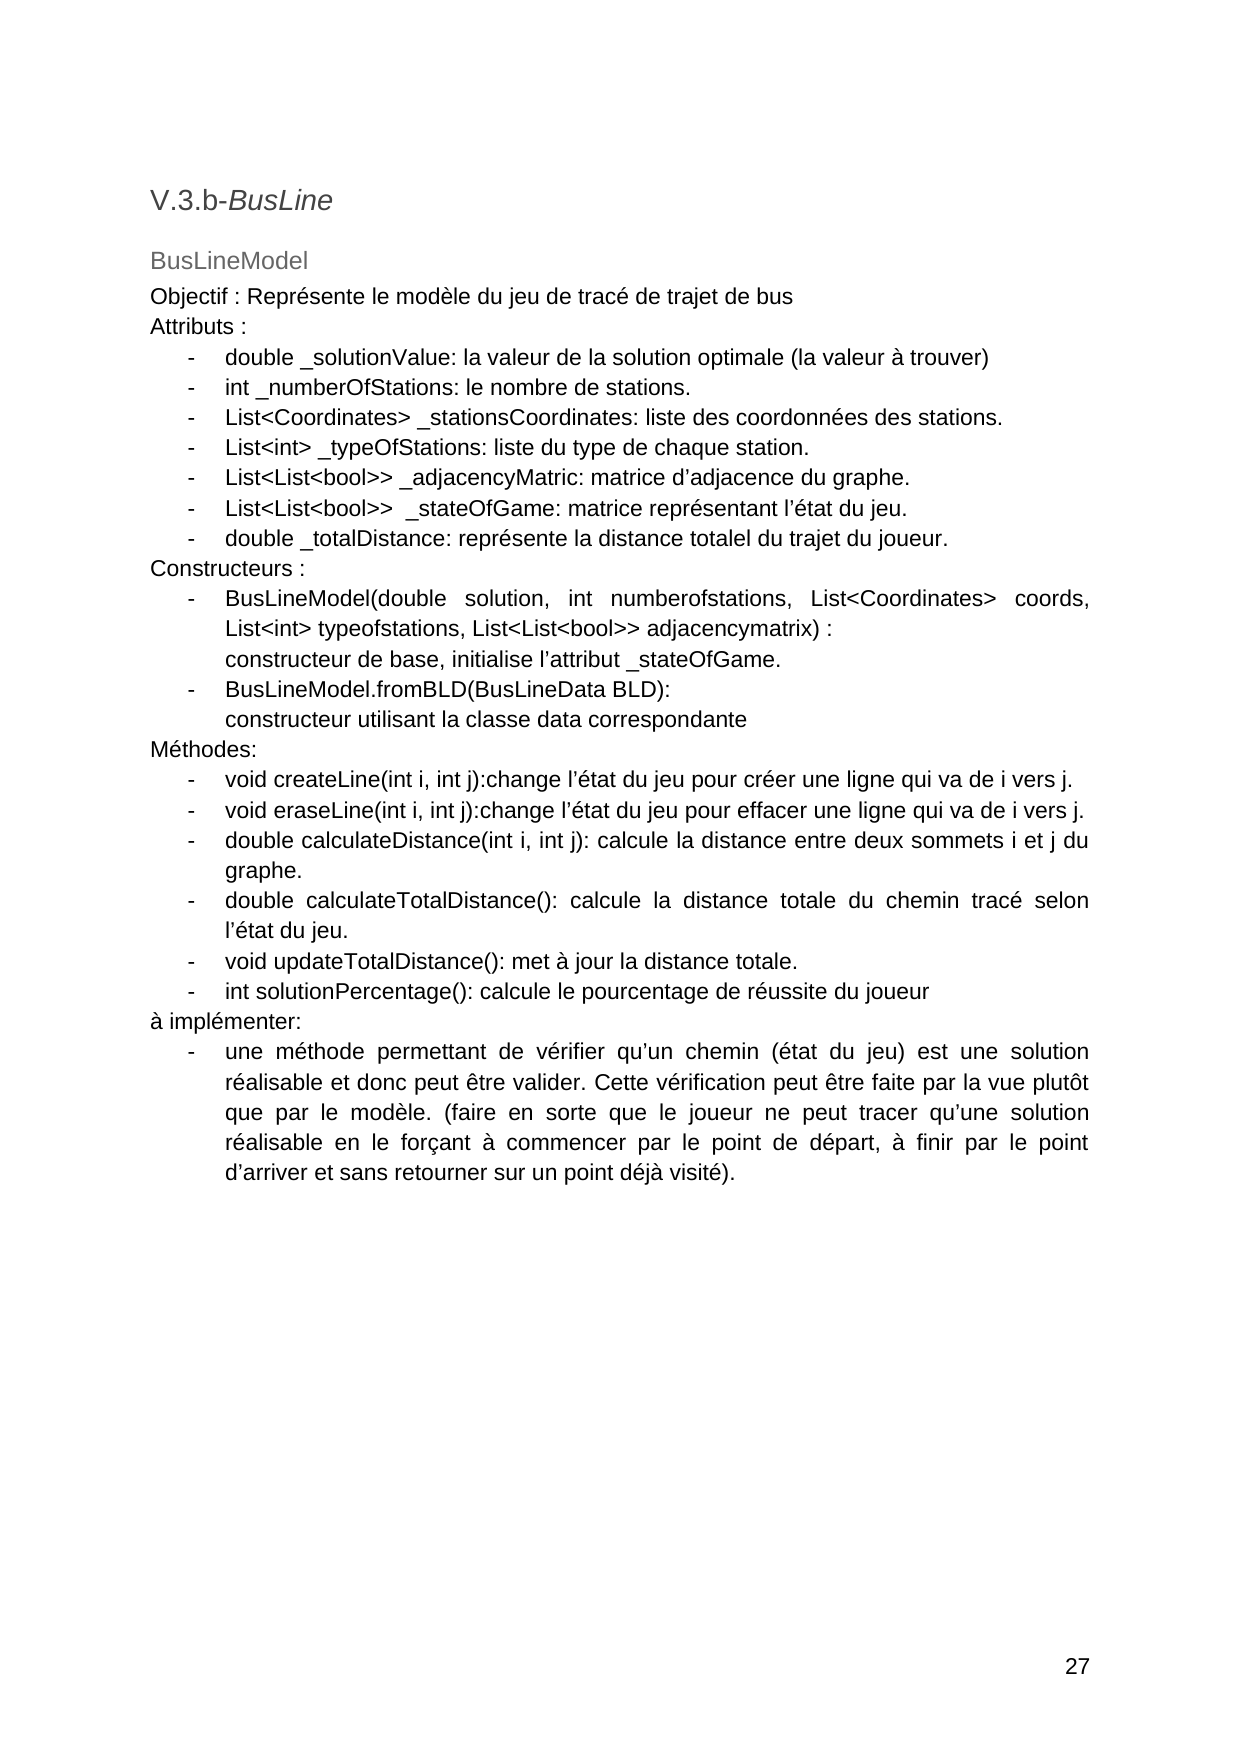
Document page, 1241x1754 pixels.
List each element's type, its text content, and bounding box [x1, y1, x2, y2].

text Attributs : [150, 313, 1090, 340]
list double _solutionValue: la valeur de la solution optimale (la valeur à trouver) [187, 343, 1090, 370]
list int solutionPercentage(): calcule le pourcentage de réussite du joueur [187, 978, 1090, 1004]
list List<Coordinates> _stationsCoordinates: liste des coordonnées des stations. [187, 404, 1090, 430]
list void createLine(int i, int j):change l’état du jeu pour créer une ligne qui va de i vers j. [187, 766, 1090, 793]
list List<int> _typeOfStations: liste du type de chaque station. [187, 434, 1090, 461]
text constructeur de base, initialise l’attribut _stateOfGame. [225, 646, 1090, 672]
list BusLineModel.fromBLD(BusLineData BLD): [187, 676, 1090, 702]
list List<List<bool>> _adjacencyMatric: matrice d’adjacence du graphe. [187, 464, 1090, 491]
text constructeur utilisant la classe data correspondante [225, 706, 1090, 732]
list BusLineModel(double solution, int numberofstations, List<Coordinates> coords, List<int> typeofstations, List<List<bool>> adjacencymatrix) : [187, 585, 1090, 642]
text Méthodes: [150, 736, 1090, 763]
text Constructeurs : [150, 555, 1090, 581]
subtitle BusLineModel [150, 246, 1090, 275]
list void eraseLine(int i, int j):change l’état du jeu pour effacer une ligne qui va de i vers j. [187, 797, 1090, 823]
list void updateTotalDistance(): met à jour la distance totale. [187, 948, 1090, 974]
list une méthode permettant de vérifier qu’un chemin (état du jeu) est une solution réalisable et donc peut être valider. Cette vérification peut être faite par la vue plutôt que par le modèle. (faire en sorte que le joueur ne peut tracer qu’une solution réalisable en le forçant à commencer par le point de départ, à finir par le point d’arriver et sans retourner sur un point déjà visité). [187, 1038, 1090, 1186]
list double _totalDistance: représente la distance totalel du trajet du joueur. [187, 525, 1090, 551]
subtitle V.3.b-BusLine [150, 183, 1090, 217]
text à implémenter: [150, 1008, 1090, 1034]
list double calculateTotalDistance(): calcule la distance totale du chemin tracé selon l’état du jeu. [187, 887, 1090, 944]
list List<List<bool>> _stateOfGame: matrice représentant l’état du jeu. [187, 494, 1090, 521]
list int _numberOfStations: le nombre de stations. [187, 374, 1090, 400]
text Objectif : Représente le modèle du jeu de tracé de trajet de bus [150, 283, 1090, 309]
list double calculateDistance(int i, int j): calcule la distance entre deux sommets i et j du graphe. [187, 827, 1090, 883]
